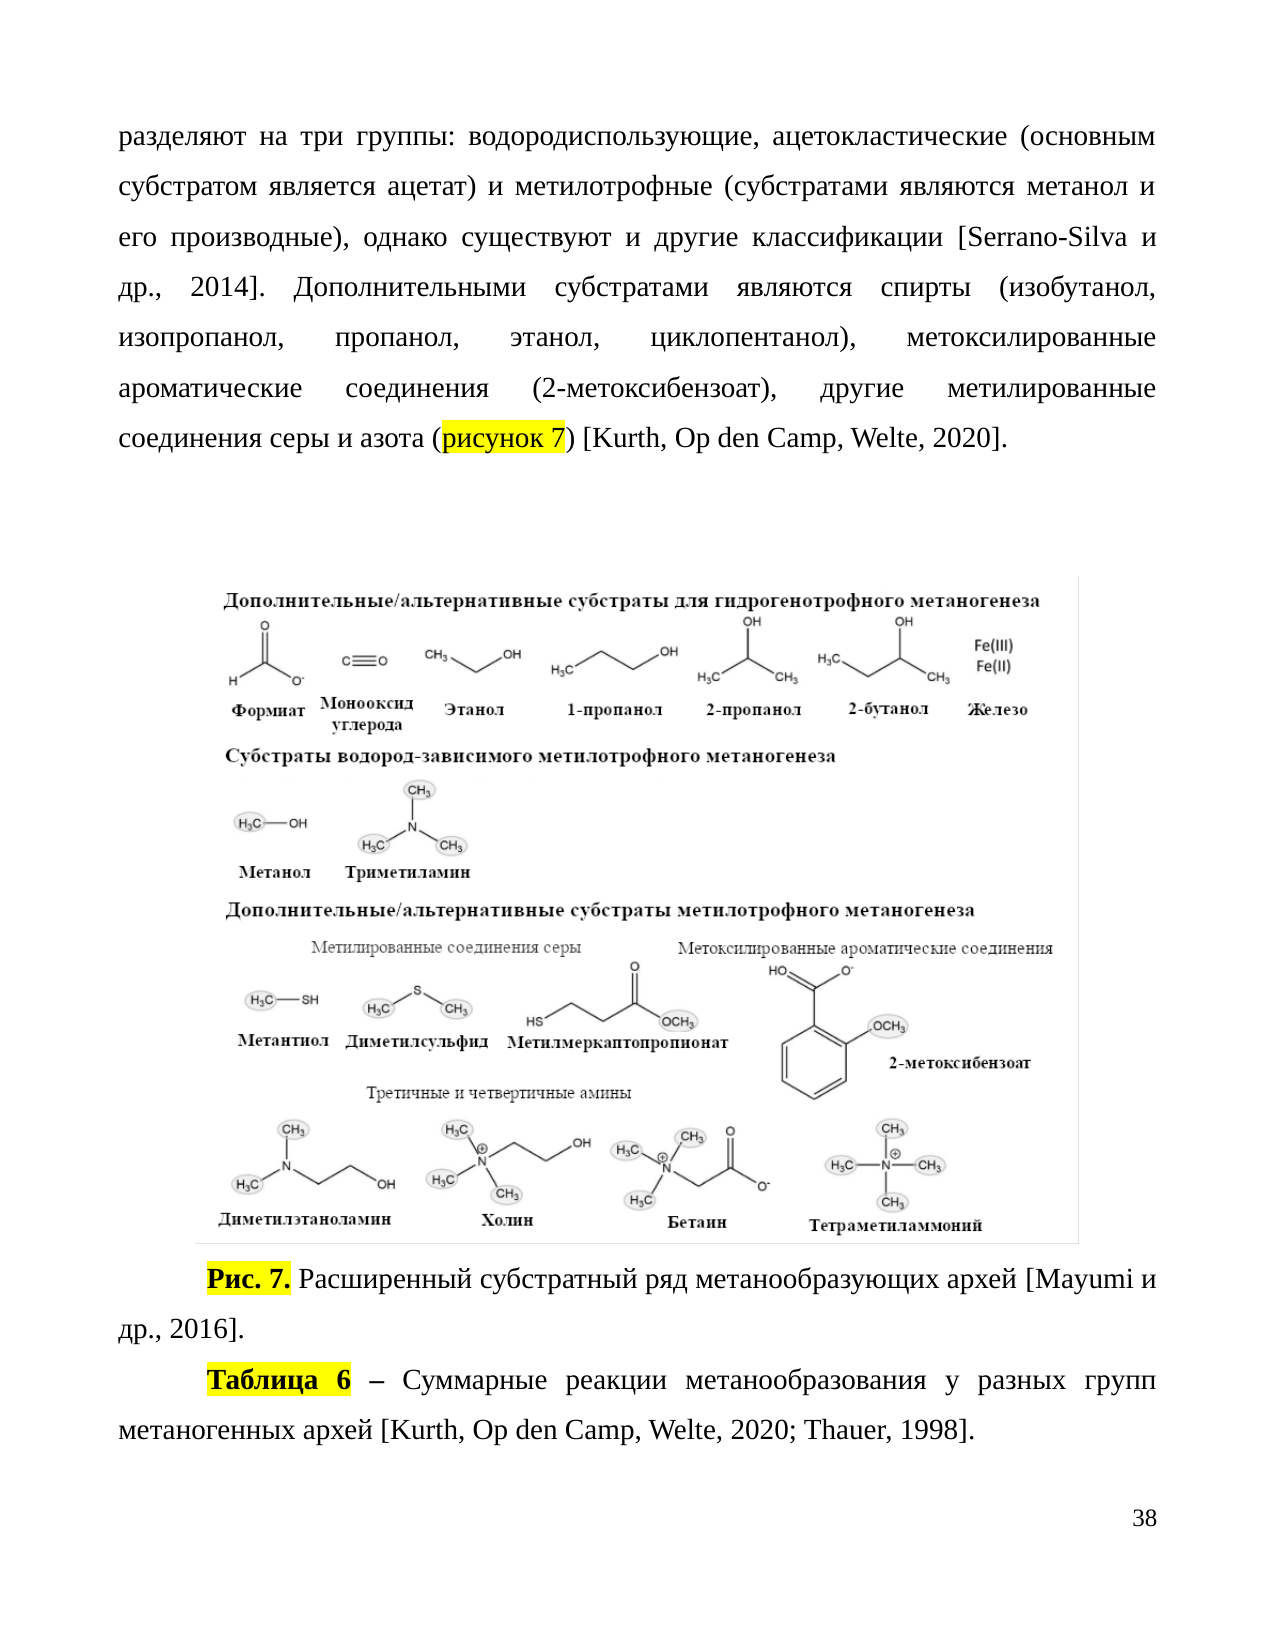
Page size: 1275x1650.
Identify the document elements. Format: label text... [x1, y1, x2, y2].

picture [195, 576, 1080, 1245]
text разделяют на три группы: водородиспользующие, ацетокластические (основным субстратом является ацетат) и метилотрофные (субстратами являются метанол и его производные), однако существуют и другие классификации [Serrano-Silva и др., 2014]⁠. Дополнительными субстратами являются спирты (изобутанол, изопропанол, пропанол, этанол, циклопентанол), метоксилированные ароматические соединения (2-метоксибензоат), другие метилированные соединения серы и азота (рисунок 7) [Kurth, Op den Camp, Welte, 2020]⁠. [118, 118, 1157, 453]
text Таблица 6 – Суммарные реакции метанообразования у разных групп метаногенных архей [Kurth, Op den Camp, Welte, 2020; Thauer, 1998]⁠. [118, 1362, 1157, 1446]
text Рис. 7. Расширенный субстратный ряд метанообразующих архей [Mayumi и др., 2016]⁠. [118, 571, 1157, 1345]
